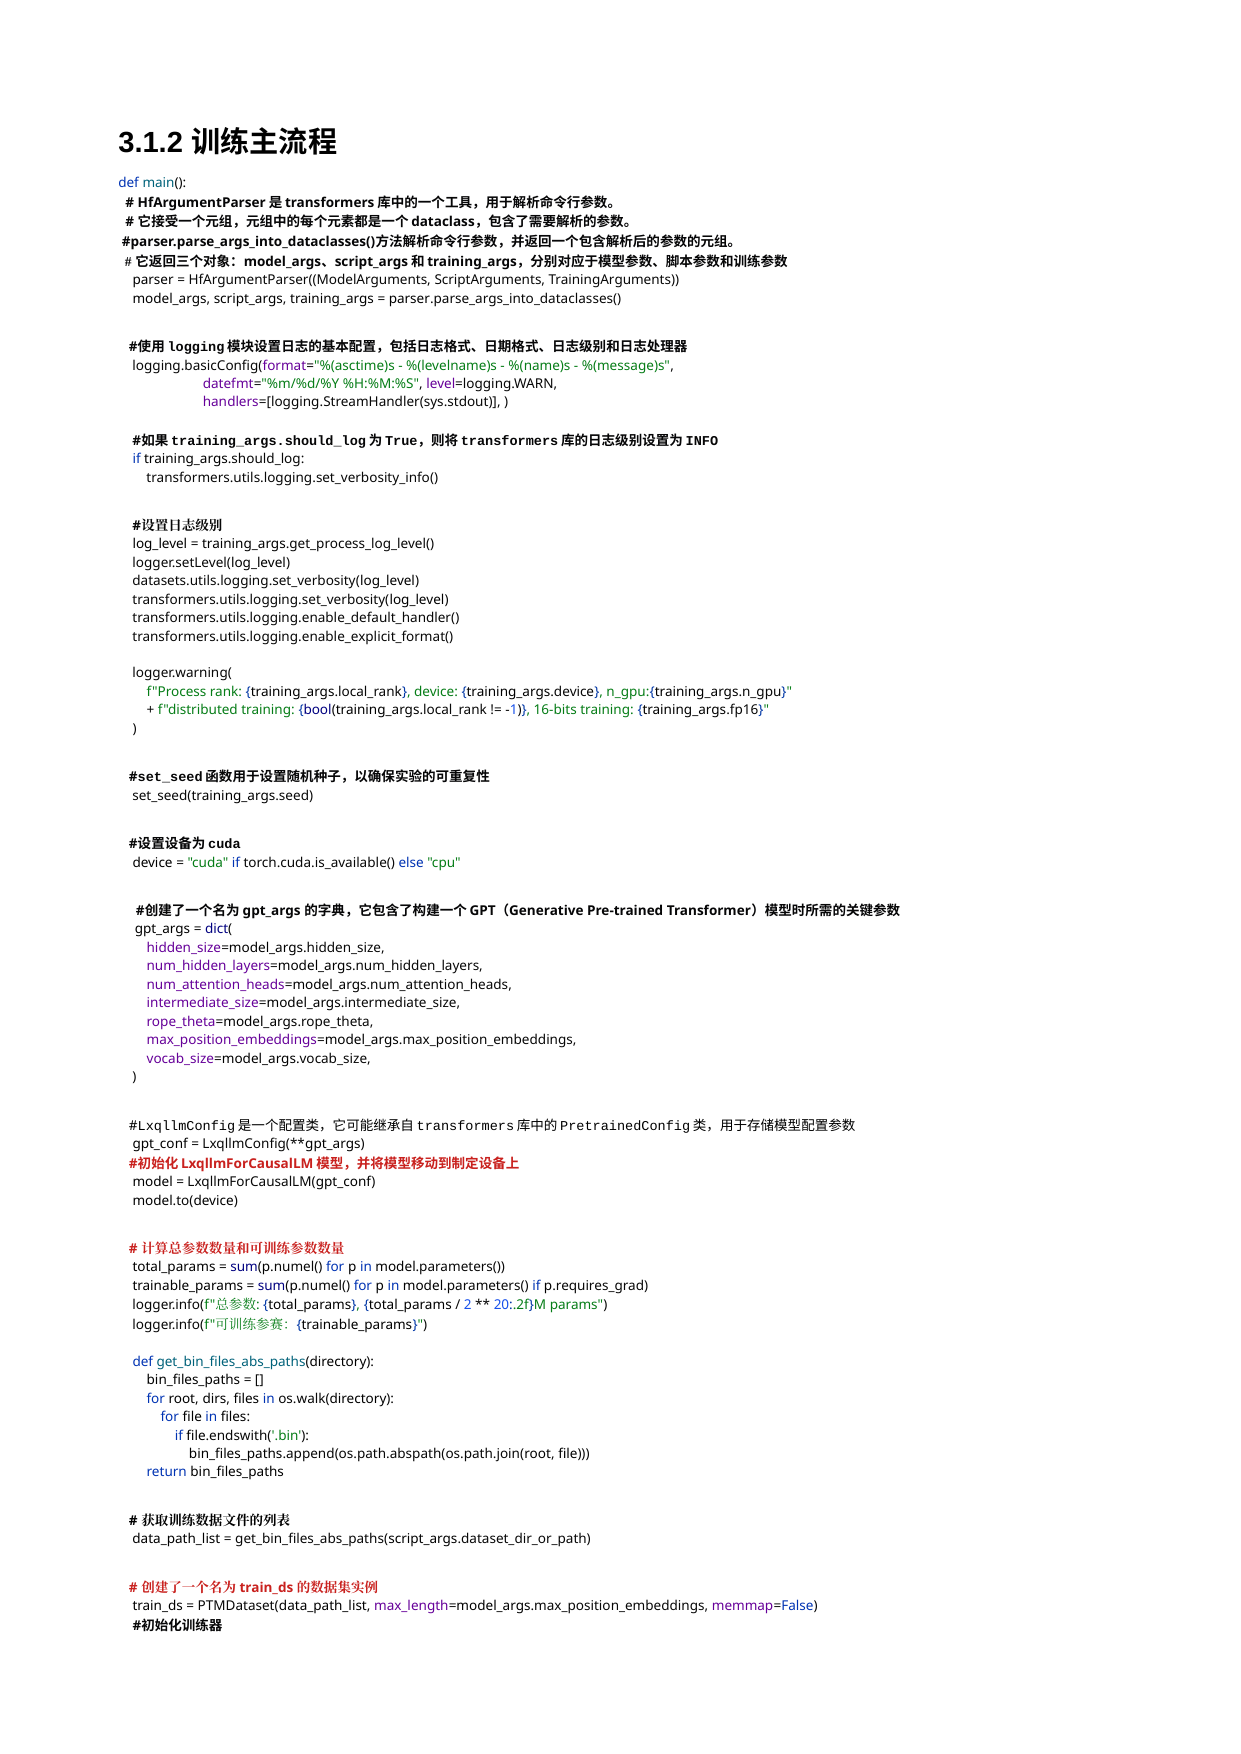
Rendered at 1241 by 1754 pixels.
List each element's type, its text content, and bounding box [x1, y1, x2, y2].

subtitle 3.1.2 训练主流程 [118, 118, 1122, 160]
text # 它返回三个对象：model_args、script_args和training_args，分别对应于模型参数、脚本参数和训练参数 parser = HfArgumentParser((ModelArguments, ScriptArguments, TrainingArguments)) model_args, script_args, training_args = parser.parse_args_into_dataclasses() [118, 250, 1122, 336]
text #LxqllmConfig是一个配置类，它可能继承自transformers库中的PretrainedConfig类，用于存储模型配置参数 gpt_conf = LxqllmConfig(**gpt_args) [118, 1114, 1122, 1152]
text #设置日志级别 log_level = training_args.get_process_log_level() logger.setLevel(log_level) datasets.utils.logging.set_verbosity(log_level) transformers.utils.logging.set_verbosity(log_level) transformers.utils.logging.enable_default_handler() transformers.utils.logging.enable_explicit_format() logger.warning( f"Process rank: {training_args.local_rank}, device: {training_args.device}, n_gpu:{training_args.n_gpu}" + f"distributed training: {bool(training_args.local_rank != -1)}, 16-bits training: {training_args.fp16}" ) [118, 515, 1122, 766]
text #如果training_args.should_log为True，则将transformers库的日志级别设置为INFO if training_args.should_log: transformers.utils.logging.set_verbosity_info() [118, 411, 1122, 515]
text #初始化LxqllmForCausalLM模型，并将模型移动到制定设备上 model = LxqllmForCausalLM(gpt_conf) model.to(device) [118, 1152, 1122, 1238]
text # 它接受一个元组，元组中的每个元素都是一个dataclass，包含了需要解析的参数。 [118, 211, 1122, 231]
picture [157, 1359, 163, 1369]
picture [279, 1359, 285, 1366]
text # 计算总参数数量和可训练参数数量 total_params = sum(p.numel() for p in model.parameters()) trainable_params = sum(p.numel() for p in model.parameters() if p.requires_grad) logger.info(f"总参数: {total_params}, {total_params / 2 ** 20:.2f}M params") logger.info(f"可训练参赛：{trainable_params}") def get_bin_files_abs_paths(directory): bin_files_paths = [] for root, dirs, files in os.walk(directory): for file in files: if file.endswith('.bin'): bin_files_paths.append(os.path.abspath(os.path.join(root, file))) return bin_files_paths [118, 1238, 1122, 1509]
picture [250, 1356, 254, 1366]
picture [172, 1358, 177, 1366]
text #set_seed函数用于设置随机种子，以确保实验的可重复性 set_seed(training_args.seed) [118, 766, 1122, 833]
text def main(): [118, 173, 1122, 191]
text # 创建了一个名为 train_ds 的数据集实例 train_ds = PTMDataset(data_path_list, max_length=model_args.max_position_embeddings, memmap=False) #初始化训练器 [118, 1576, 1122, 1634]
picture [196, 1359, 202, 1366]
picture [156, 180, 162, 187]
text #设置设备为cuda device = "cuda" if torch.cuda.is_available() else "cpu" [118, 833, 1122, 900]
text # 获取训练数据文件的列表 data_path_list = get_bin_files_abs_paths(script_args.dataset_dir_or_path) [118, 1509, 1122, 1576]
text #创建了一个名为 gpt_args 的字典，它包含了构建一个GPT（Generative Pre-trained Transformer）模型时所需的关键参数 gpt_args = dict( hidden_size=model_args.hidden_size, num_hidden_layers=model_args.num_hidden_layers, num_attention_heads=model_args.num_attention_heads, intermediate_size=model_args.intermediate_size, rope_theta=model_args.rope_theta, max_position_embeddings=model_args.max_position_embeddings, vocab_size=model_args.vocab_size, ) [118, 900, 1122, 1114]
text #parser.parse_args_into_dataclasses()方法解析命令行参数，并返回一个包含解析后的参数的元组。 [118, 231, 1122, 250]
text # HfArgumentParser是transformers库中的一个工具，用于解析命令行参数。 [118, 191, 1122, 211]
picture [165, 1359, 171, 1366]
text #使用logging模块设置日志的基本配置，包括日志格式、日期格式、日志级别和日志处理器 logging.basicConfig(format="%(asctime)s - %(levelname)s - %(name)s - %(message)s", datefmt="%m/%d/%Y %H:%M:%S", level=logging.WARN, handlers=[logging.StreamHandler(sys.stdout)], ) [118, 336, 1122, 411]
picture [146, 180, 152, 187]
